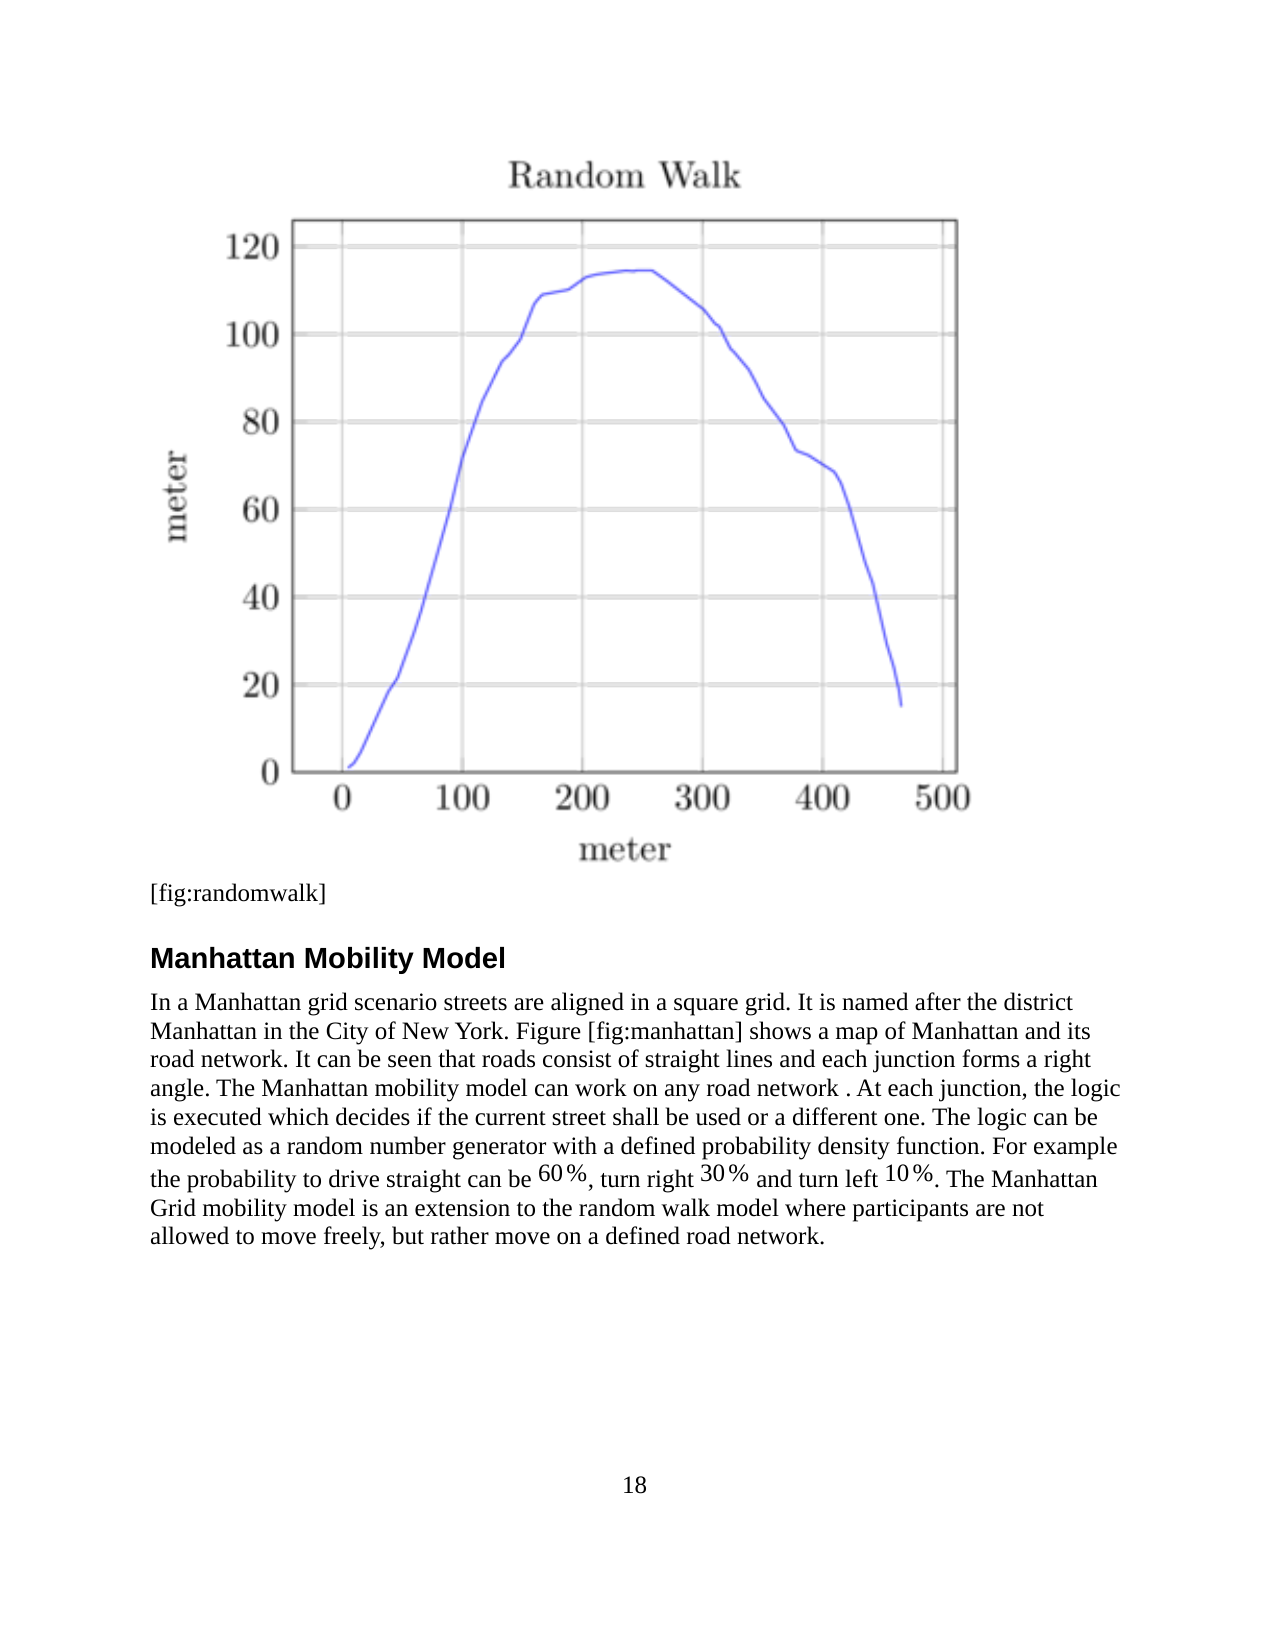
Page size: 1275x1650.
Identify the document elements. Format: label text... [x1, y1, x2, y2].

text [fig:randomwalk] [150, 150, 1125, 907]
text In a Manhattan grid scenario streets are aligned in a square grid. It is named after the district Manhattan in the City of New York. Figure [fig:manhattan] shows a map of Manhattan and its road network. It can be seen that roads consist of straight lines and each junction forms a right angle. The Manhattan mobility model can work on any road network . At each junction, the logic is executed which decides if the current street shall be used or a different one. The logic can be modeled as a random number generator with a defined probability density function. For example the probability to drive straight can be , turn right and turn left . The Manhattan Grid mobility model is an extension to the random walk model where participants are not allowed to move freely, but rather move on a defined road network. [150, 987, 1125, 1250]
subtitle Manhattan Mobility Model [150, 941, 1125, 974]
picture [150, 150, 984, 873]
